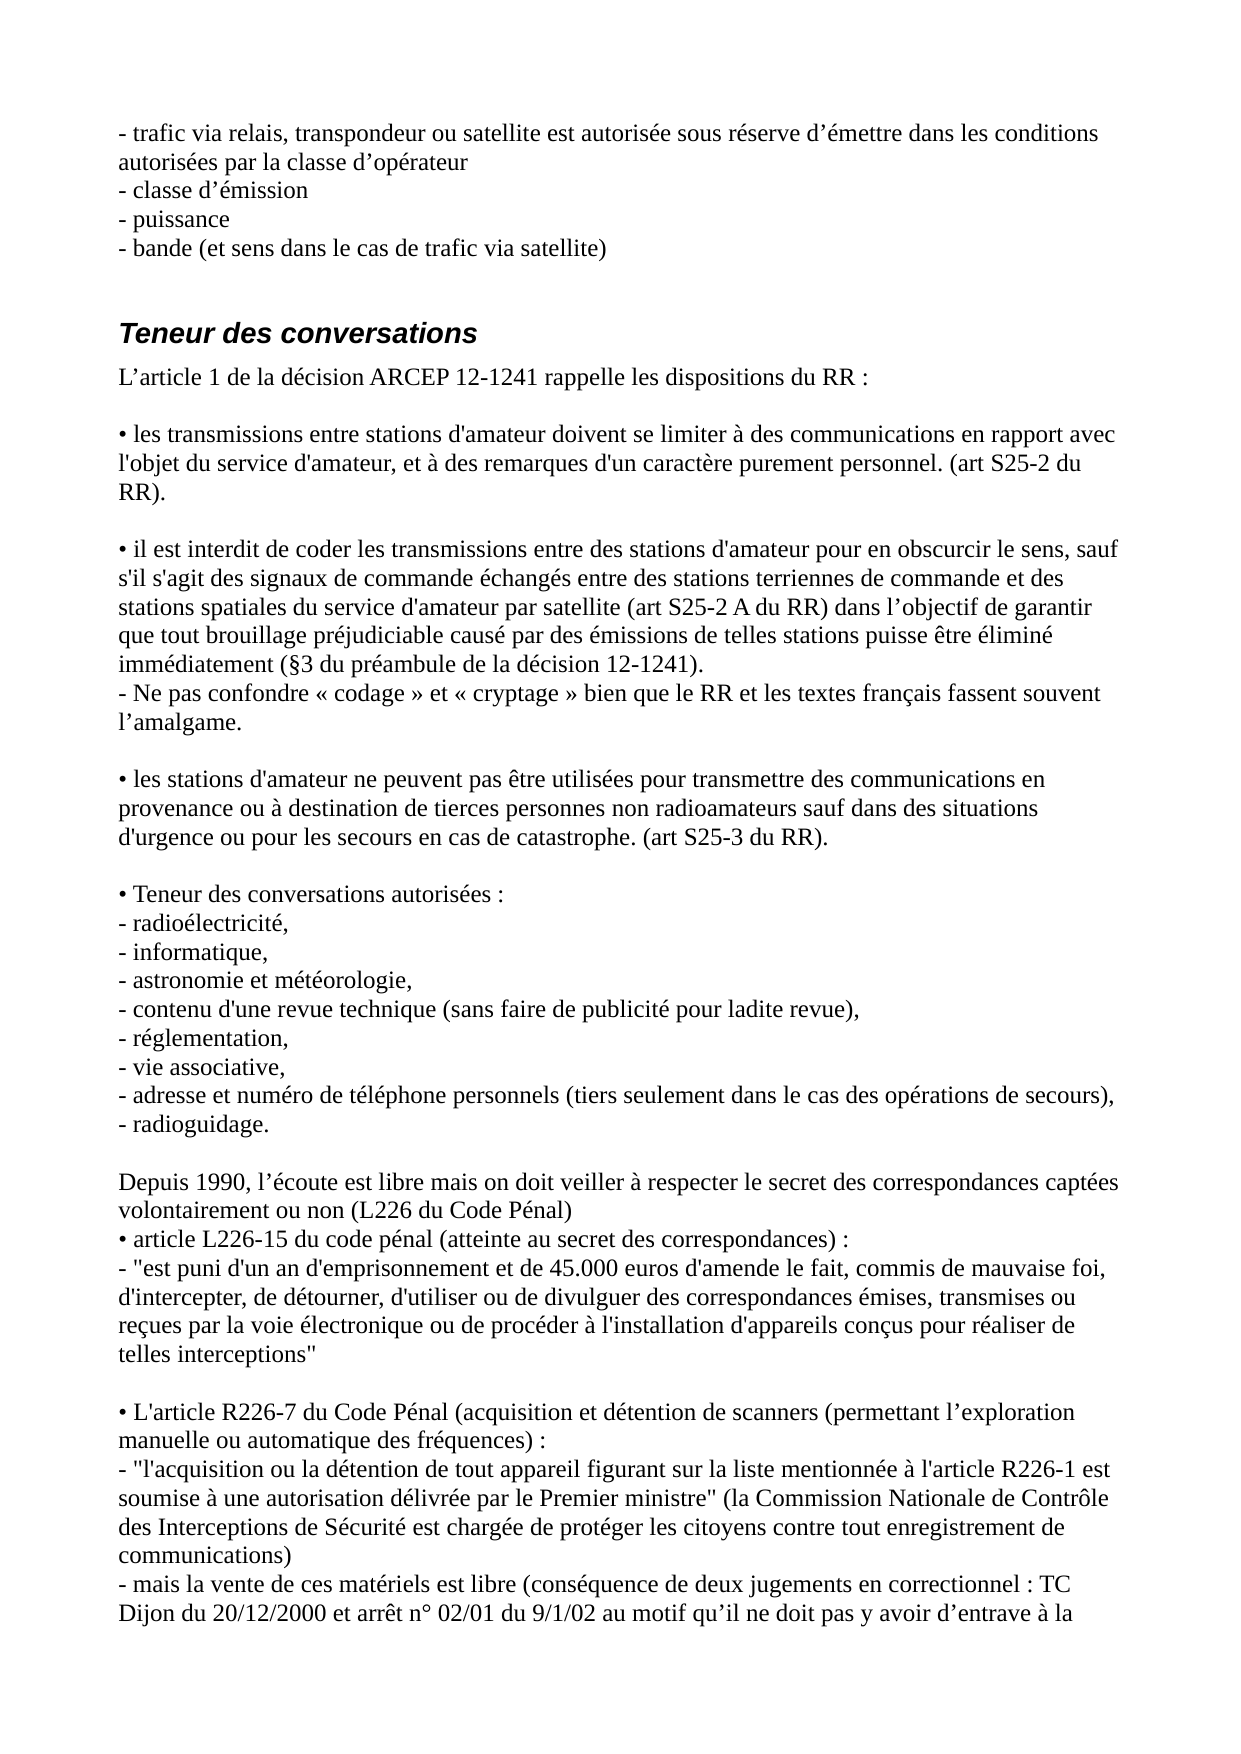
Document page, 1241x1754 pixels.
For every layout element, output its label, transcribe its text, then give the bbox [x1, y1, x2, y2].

text Depuis 1990, l’écoute est libre mais on doit veiller à respecter le secret des correspondances captées volontairement ou non (L226 du Code Pénal) [118, 1167, 1122, 1224]
text - bande (et sens dans le cas de trafic via satellite) [118, 233, 1122, 262]
text - "l'acquisition ou la détention de tout appareil figurant sur la liste mentionnée à l'article R226-1 est soumise à une autorisation délivrée par le Premier ministre" (la Commission Nationale de Contrôle des Interceptions de Sécurité est chargée de protéger les citoyens contre tout enregistrement de communications) [118, 1454, 1122, 1569]
text - Ne pas confondre « codage » et « cryptage » bien que le RR et les textes français fassent souvent l’amalgame. [118, 678, 1122, 735]
text - radioguidage. [118, 1109, 1122, 1138]
text L’article 1 de la décision ARCEP 12-1241 rappelle les dispositions du RR : [118, 362, 1122, 390]
text - réglementation, [118, 1023, 1122, 1052]
text • les transmissions entre stations d'amateur doivent se limiter à des communications en rapport avec l'objet du service d'amateur, et à des remarques d'un caractère purement personnel. (art S25-2 du RR). [118, 419, 1122, 505]
subtitle Teneur des conversations [118, 316, 1122, 349]
text - puissance [118, 204, 1122, 233]
text • les stations d'amateur ne peuvent pas être utilisées pour transmettre des communications en provenance ou à destination de tierces personnes non radioamateurs sauf dans des situations d'urgence ou pour les secours en cas de catastrophe. (art S25-3 du RR). [118, 764, 1122, 850]
text - classe d’émission [118, 176, 1122, 204]
text - "est puni d'un an d'emprisonnement et de 45.000 euros d'amende le fait, commis de mauvaise foi, d'intercepter, de détourner, d'utiliser ou de divulguer des correspondances émises, transmises ou reçues par la voie électronique ou de procéder à l'installation d'appareils conçus pour réaliser de telles interceptions" [118, 1253, 1122, 1368]
text - informatique, [118, 937, 1122, 965]
text • il est interdit de coder les transmissions entre des stations d'amateur pour en obscurcir le sens, sauf s'il s'agit des signaux de commande échangés entre des stations terriennes de commande et des stations spatiales du service d'amateur par satellite (art S25-2 A du RR) dans l’objectif de garantir que tout brouillage préjudiciable causé par des émissions de telles stations puisse être éliminé immédiatement (§3 du préambule de la décision 12-1241). [118, 534, 1122, 678]
text - astronomie et météorologie, [118, 965, 1122, 994]
text - trafic via relais, transpondeur ou satellite est autorisée sous réserve d’émettre dans les conditions autorisées par la classe d’opérateur [118, 118, 1122, 176]
text - vie associative, [118, 1052, 1122, 1080]
text • article L226-15 du code pénal (atteinte au secret des correspondances) : [118, 1224, 1122, 1253]
text - mais la vente de ces matériels est libre (conséquence de deux jugements en correctionnel : TC Dijon du 20/12/2000 et arrêt n° 02/01 du 9/1/02 au motif qu’il ne doit pas y avoir d’entrave à la [118, 1569, 1122, 1627]
text • Teneur des conversations autorisées : [118, 879, 1122, 908]
text • L'article R226-7 du Code Pénal (acquisition et détention de scanners (permettant l’exploration manuelle ou automatique des fréquences) : [118, 1397, 1122, 1454]
text - adresse et numéro de téléphone personnels (tiers seulement dans le cas des opérations de secours), [118, 1080, 1122, 1109]
text - radioélectricité, [118, 908, 1122, 937]
text - contenu d'une revue technique (sans faire de publicité pour ladite revue), [118, 994, 1122, 1023]
